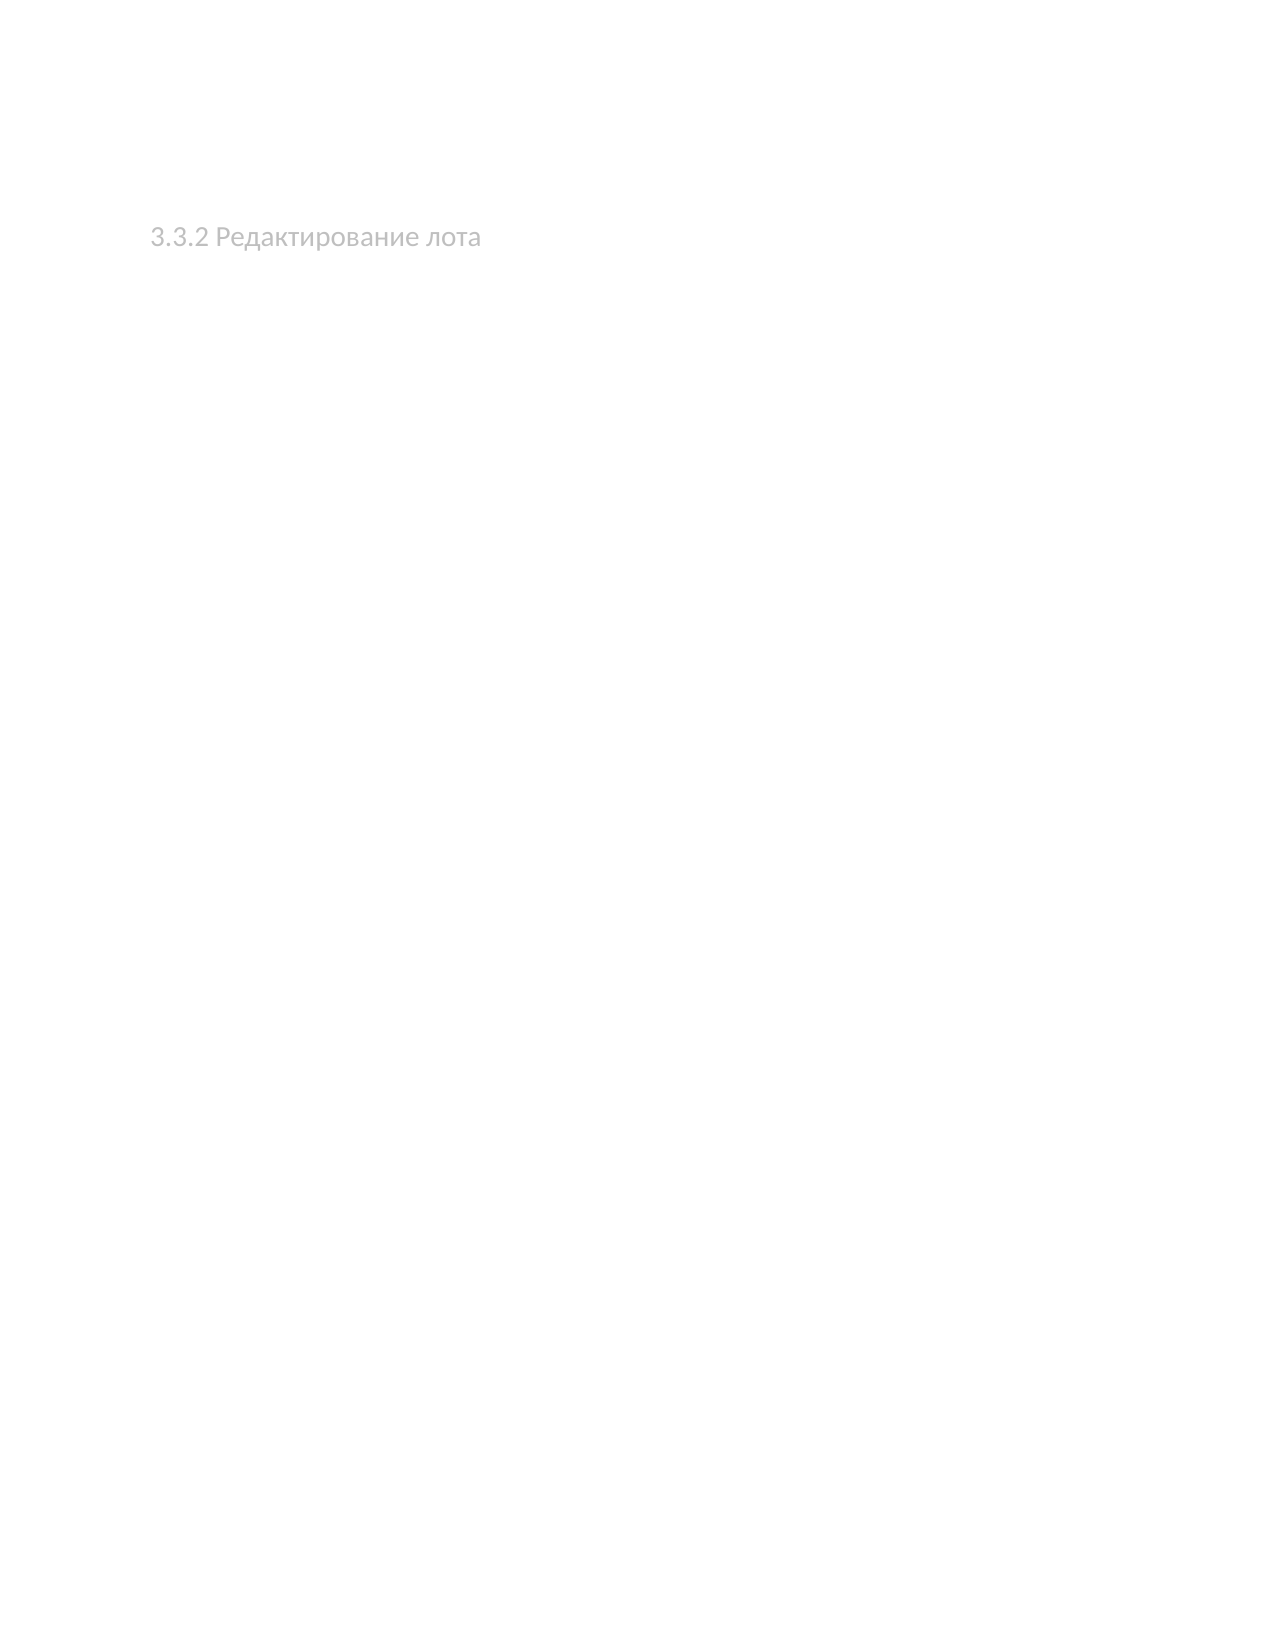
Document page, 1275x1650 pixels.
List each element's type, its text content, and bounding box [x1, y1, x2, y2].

subtitle 3.3.2 Редактирование лота [150, 218, 1125, 254]
